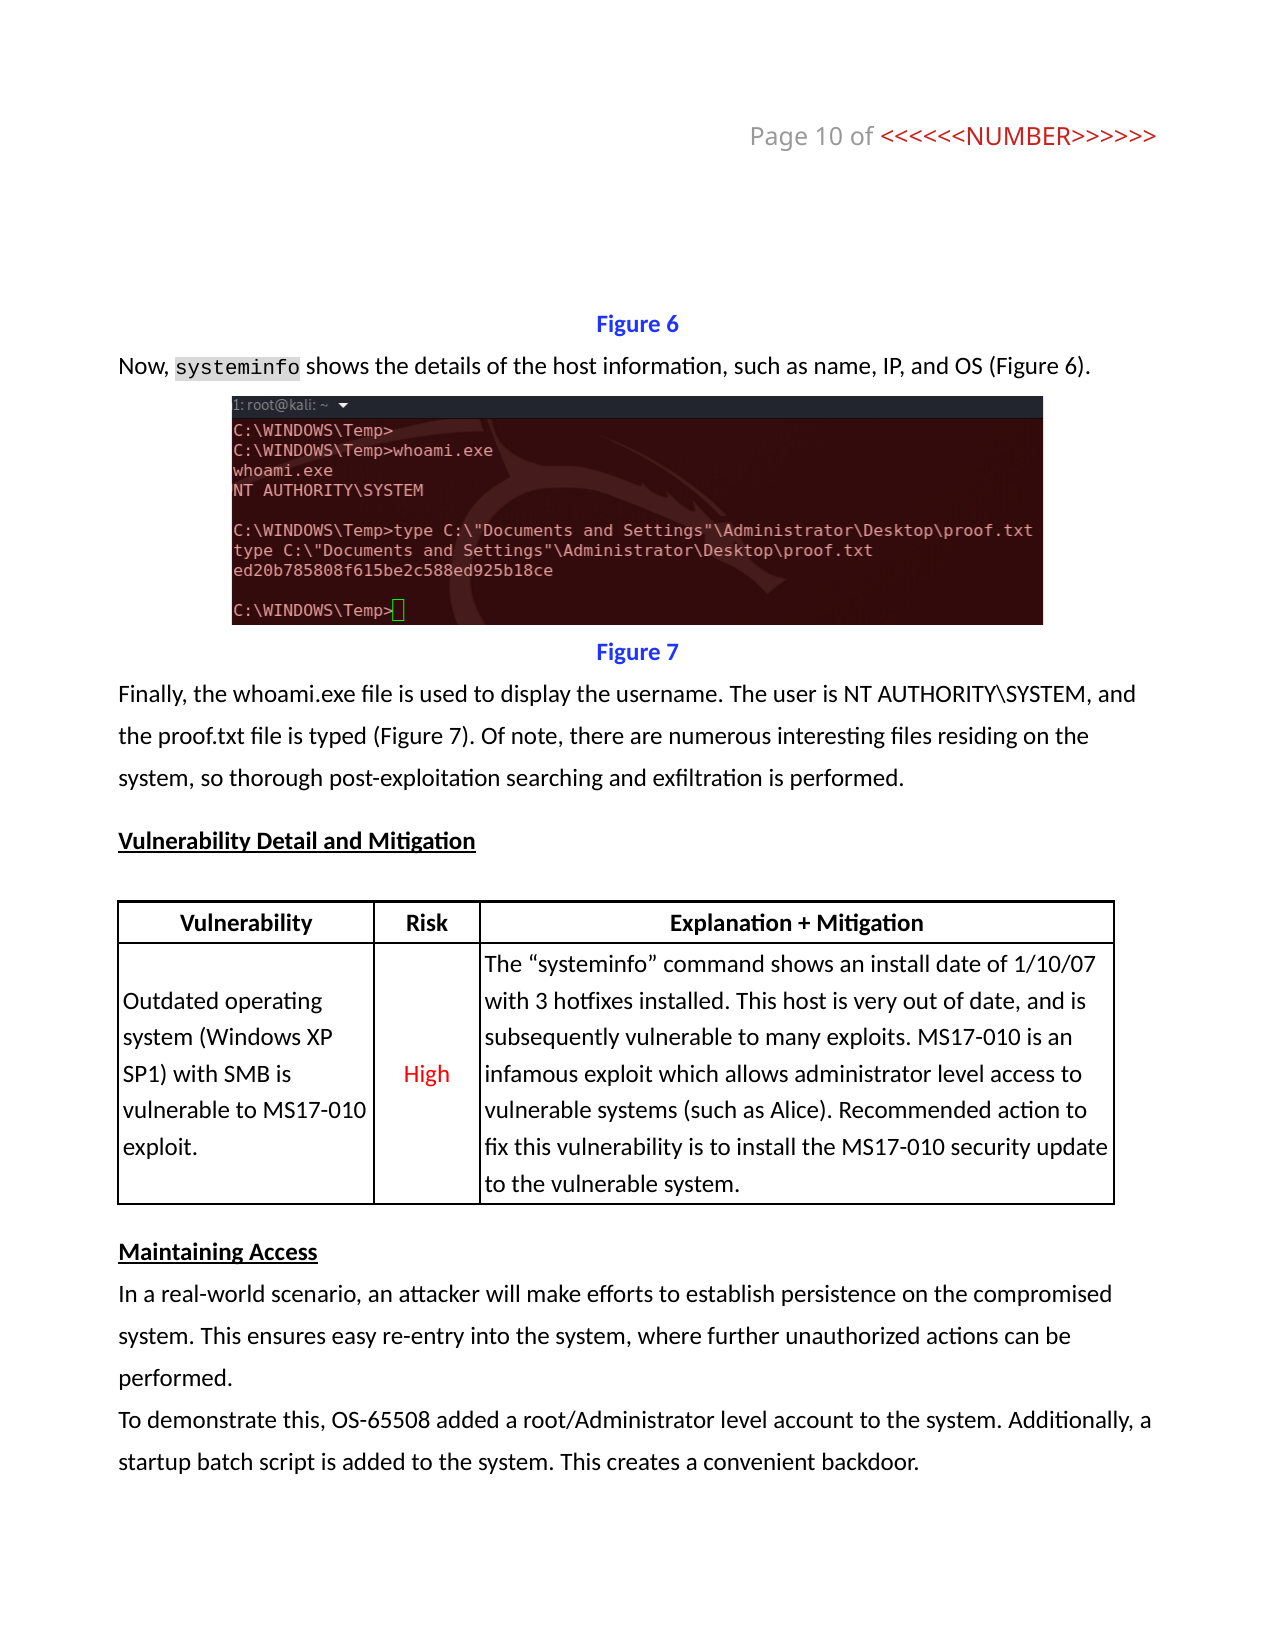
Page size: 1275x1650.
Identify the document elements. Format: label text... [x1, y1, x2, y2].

table_header Vulnerability [119, 903, 373, 942]
table_header Explanation + Mitigation [481, 903, 1113, 942]
picture [279, 396, 484, 510]
text Figure 7 [118, 392, 1157, 666]
text Maintaining Access [118, 1236, 1157, 1266]
table_header Risk [375, 903, 479, 942]
table_cell High [375, 944, 479, 1203]
text Now, systeminfo shows the details of the host information, such as name, IP, and OS (Figure 6). [118, 350, 1157, 381]
table_cell Outdated operating system (Windows XP SP1) with SMB is vulnerable to MS17-010 exploit. [119, 944, 373, 1203]
text In a real-world scenario, an attacker will make efforts to establish persistence on the compromised system. This ensures easy re-entry into the system, where further unauthorized actions can be performed. To demonstrate this, OS-65508 added a root/Administrator level account to the system. Additionally, a startup batch script is added to the system. This creates a convenient backdoor. [118, 1278, 1157, 1477]
table_cell The “systeminfo” command shows an install date of 1/10/07 with 3 hotfixes installed. This host is very out of date, and is subsequently vulnerable to many exploits. MS17-010 is an infamous exploit which allows administrator level access to vulnerable systems (such as Alice). Recommended action to fix this vulnerability is to install the MS17-010 security update to the vulnerable system. [481, 944, 1113, 1203]
text Figure 6 [118, 308, 1157, 338]
text Vulnerability Detail and Mitigation [118, 825, 1157, 856]
text Finally, the whoami.exe file is used to display the username. The user is NT AUTHORITY\SYSTEM, and the proof.txt file is typed (Figure 7). Of note, there are numerous interesting files residing on the system, so thorough post-exploitation searching and exfiltration is performed. [118, 678, 1157, 793]
